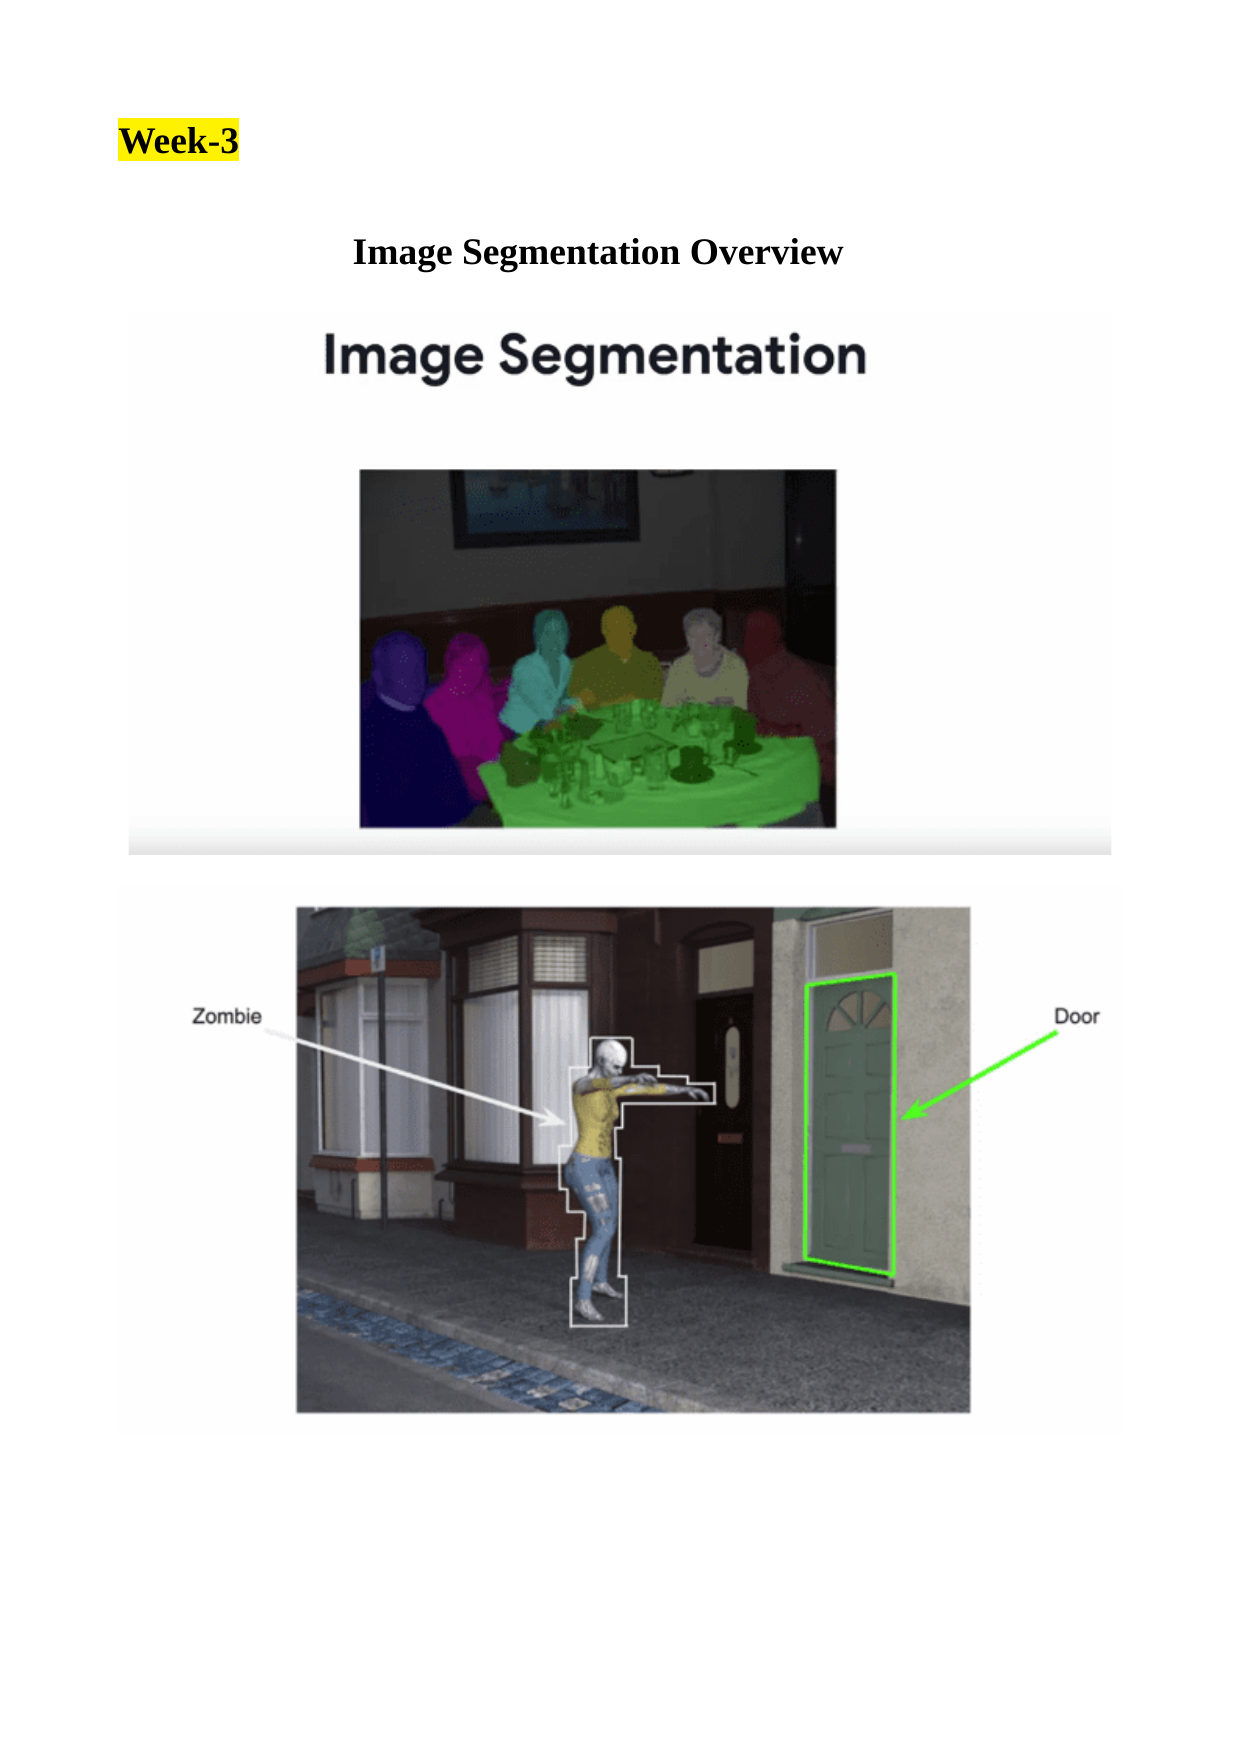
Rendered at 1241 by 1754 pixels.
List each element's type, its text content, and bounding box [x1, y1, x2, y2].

picture [118, 883, 1123, 1436]
text Week-3 [118, 118, 1122, 161]
picture [128, 313, 1112, 855]
subtitle Image Segmentation Overview [118, 229, 1122, 272]
